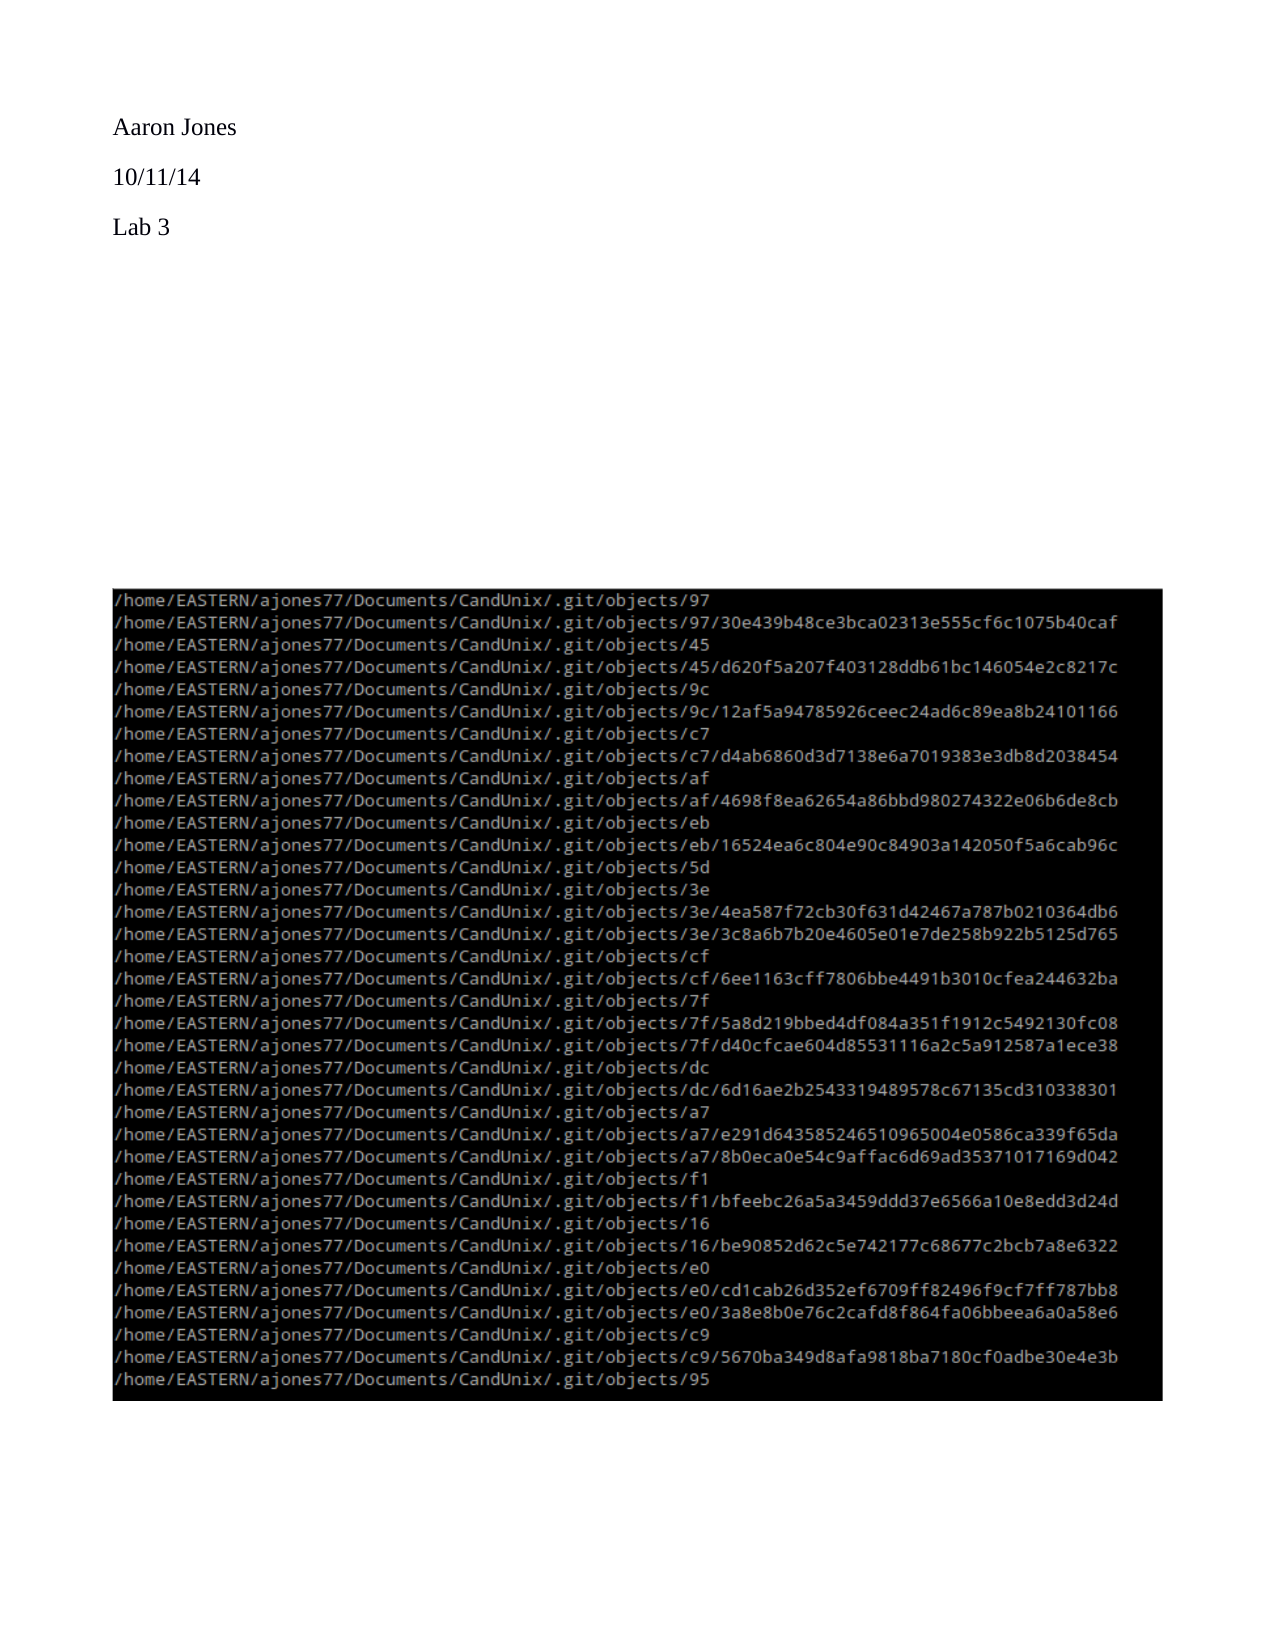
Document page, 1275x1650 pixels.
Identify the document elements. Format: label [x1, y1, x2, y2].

picture [112, 588, 1163, 1401]
